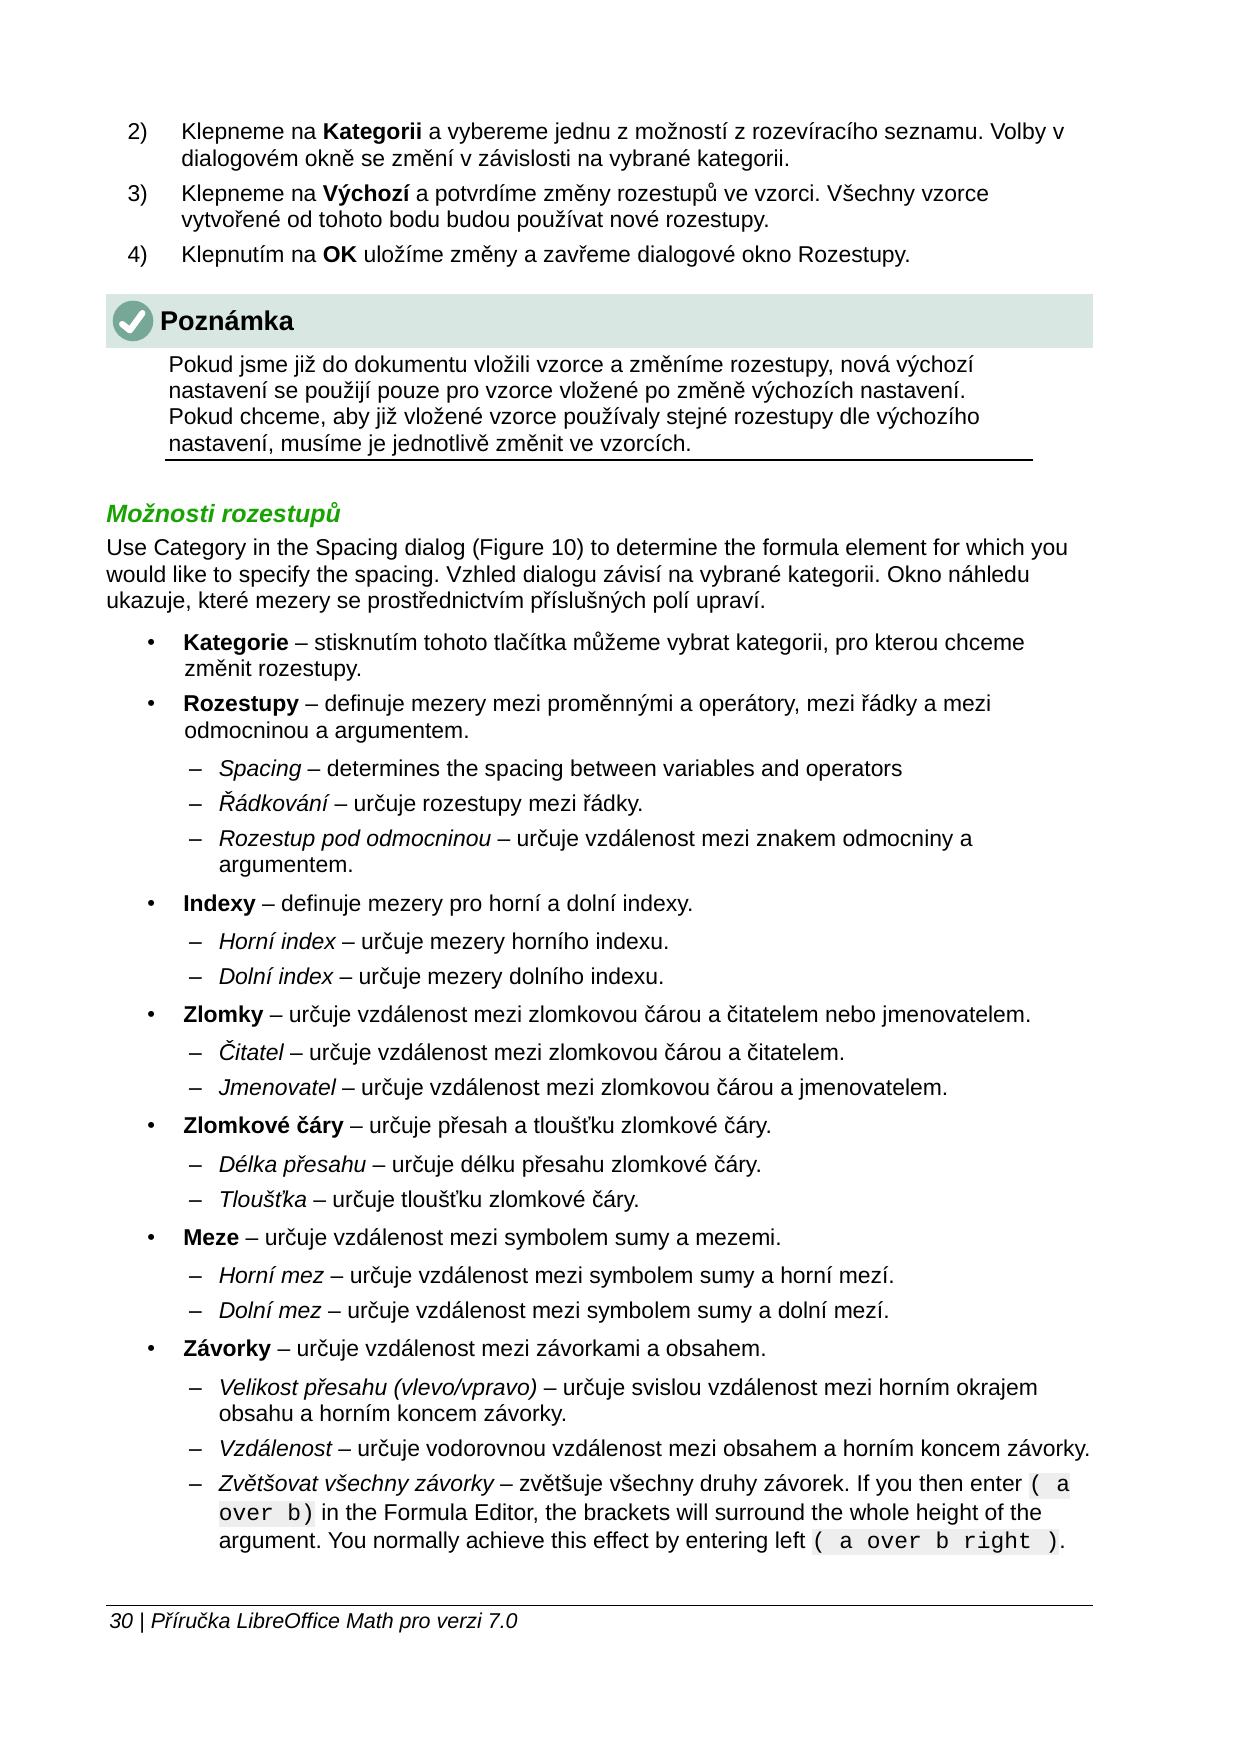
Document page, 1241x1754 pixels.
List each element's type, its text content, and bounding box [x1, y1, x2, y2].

list Spacing – determines the spacing between variables and operators [189, 755, 1093, 781]
list Závorky – určuje vzdálenost mezi závorkami a obsahem. [144, 1332, 1093, 1365]
list Kategorie – stisknutím tohoto tlačítka můžeme vybrat kategorii, pro kterou chceme změnit rozestupy. [144, 626, 1093, 681]
list Klepneme na Výchozí a potvrdíme změny rozestupů ve vzorci. Všechny vzorce vytvořené od tohoto bodu budou používat nové rozestupy. [148, 180, 1093, 232]
list Zlomky – určuje vzdálenost mezi zlomkovou čárou a čitatelem nebo jmenovatelem. [144, 998, 1093, 1030]
list Dolní mez – určuje vzdálenost mezi symbolem sumy a dolní mezí. [189, 1297, 1093, 1324]
list Jmenovatel – určuje vzdálenost mezi zlomkovou čárou a jmenovatelem. [189, 1074, 1093, 1101]
list Řádkování – určuje rozestupy mezi řádky. [189, 790, 1093, 816]
list Horní index – určuje mezery horního indexu. [189, 928, 1093, 954]
list Klepneme na Kategorii a vybereme jednu z možností z rozevíracího seznamu. Volby v dialogovém okně se změní v závislosti na vybrané kategorii. [148, 118, 1093, 171]
list Zvětšovat všechny závorky – zvětšuje všechny druhy závorek. If you then enter ( a over b) in the Formula Editor, the brackets will surround the whole height of the argument. You normally achieve this effect by entering left ( a over b right ). [189, 1470, 1093, 1555]
subtitle Poznámka [106, 294, 1093, 348]
list Rozestup pod odmocninou – určuje vzdálenost mezi znakem odmocniny a argumentem. [189, 825, 1093, 878]
list Tloušťka – určuje tloušťku zlomkové čáry. [189, 1186, 1093, 1212]
list Zlomkové čáry – určuje přesah a tloušťku zlomkové čáry. [144, 1109, 1093, 1142]
list Indexy – definuje mezery pro horní a dolní indexy. [144, 887, 1093, 919]
text Pokud jsme již do dokumentu vložili vzorce a změníme rozestupy, nová výchozí nastavení se použijí pouze pro vzorce vložené po změně výchozích nastavení. Pokud chceme, aby již vložené vzorce používaly stejné rozestupy dle výchozího nastavení, musíme je jednotlivě změnit ve vzorcích. [165, 348, 1033, 459]
list Klepnutím na OK uložíme změny a zavřeme dialogové okno Rozestupy. [148, 241, 1093, 268]
list Délka přesahu – určuje délku přesahu zlomkové čáry. [189, 1151, 1093, 1177]
list Čitatel – určuje vzdálenost mezi zlomkovou čárou a čitatelem. [189, 1039, 1093, 1066]
list Dolní index – určuje mezery dolního indexu. [189, 963, 1093, 989]
list Meze – určuje vzdálenost mezi symbolem sumy a mezemi. [144, 1221, 1093, 1253]
list Vzdálenost – určuje vodorovnou vzdálenost mezi obsahem a horním koncem závorky. [189, 1435, 1093, 1461]
list Velikost přesahu (vlevo/vpravo) – určuje svislou vzdálenost mezi horním okrajem obsahu a horním koncem závorky. [189, 1373, 1093, 1426]
text Use Category in the Spacing dialog (Figure 10) to determine the formula element for which you would like to specify the spacing. Vzhled dialogu závisí na vybrané kategorii. Okno náhledu ukazuje, které mezery se prostřednictvím příslušných polí upraví. [106, 534, 1093, 613]
list Horní mez – určuje vzdálenost mezi symbolem sumy a horní mezí. [189, 1262, 1093, 1288]
list Rozestupy – definuje mezery mezi proměnnými a operátory, mezi řádky a mezi odmocninou a argumentem. [144, 687, 1093, 746]
subtitle Možnosti rozestupů [106, 499, 1093, 528]
